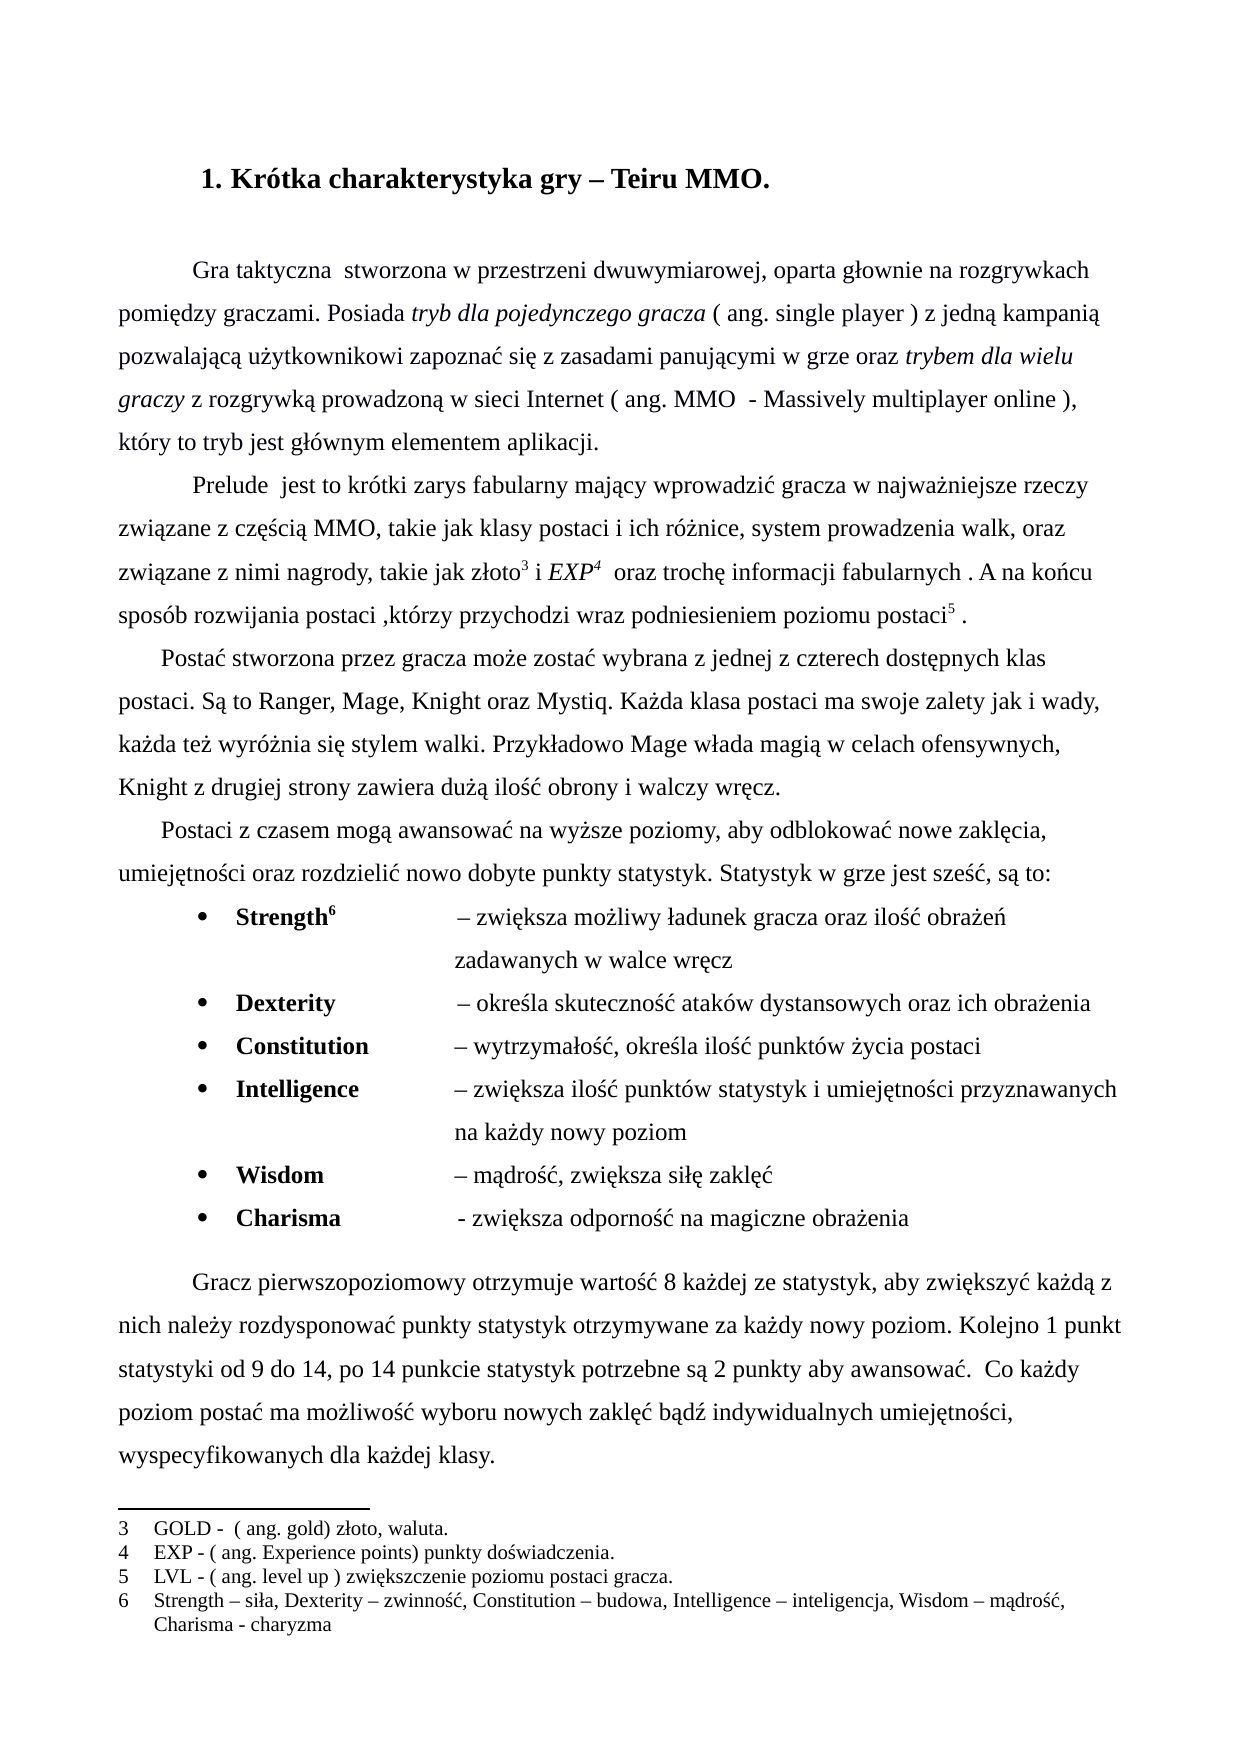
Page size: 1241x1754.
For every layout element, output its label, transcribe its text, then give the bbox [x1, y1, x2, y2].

text Gracz pierwszopoziomowy otrzymuje wartość 8 każdej ze statystyk, aby zwiększyć każdą z nich należy rozdysponować punkty statystyk otrzymywane za każdy nowy poziom. Kolejno 1 punkt statystyki od 9 do 14, po 14 punkcie statystyk potrzebne są 2 punkty aby awansować. Co każdy poziom postać ma możliwość wyboru nowych zaklęć bądź indywidualnych umiejętności, wyspecyfikowanych dla każdej klasy. [118, 1267, 1122, 1469]
list Intelligence – zwiększa ilość punktów statystyk i umiejętności przyznawanych na każdy nowy poziom [198, 1074, 1122, 1146]
list Constitution – wytrzymałość, określa ilość punktów życia postaci [198, 1031, 1122, 1060]
text Prelude jest to krótki zarys fabularny mający wprowadzić gracza w najważniejsze rzeczy związane z częścią MMO, takie jak klasy postaci i ich różnice, system prowadzenia walk, oraz związane z nimi nagrody, takie jak złoto i EXP oraz trochę informacji fabularnych . A na końcu sposób rozwijania postaci ,którzy przychodzi wraz podniesieniem poziomu postaci . [118, 470, 1122, 628]
text Postaci z czasem mogą awansować na wyższe poziomy, aby odblokować nowe zaklęcia, umiejętności oraz rozdzielić nowo dobyte punkty statystyk. Statystyk w grze jest sześć, są to: [118, 815, 1122, 887]
list Strength – zwiększa możliwy ładunek gracza oraz ilość obrażeń zadawanych w walce wręcz [198, 902, 1122, 973]
list Wisdom – mądrość, zwiększa siłę zaklęć [198, 1160, 1122, 1189]
text LVL - ( ang. level up ) zwiększczenie poziomu postaci gracza. [118, 1564, 1122, 1588]
text EXP - ( ang. Experience points) punkty doświadczenia. [118, 1539, 1122, 1564]
list Dexterity – określa skuteczność ataków dystansowych oraz ich obrażenia [198, 988, 1122, 1017]
list Krótka charakterystyka gry – Teiru MMO. [193, 161, 1122, 195]
text Postać stworzona przez gracza może zostać wybrana z jednej z czterech dostępnych klas postaci. Są to Ranger, Mage, Knight oraz Mystiq. Każda klasa postaci ma swoje zalety jak i wady, każda też wyróżnia się stylem walki. Przykładowo Mage włada magią w celach ofensywnych, Knight z drugiej strony zawiera dużą ilość obrony i walczy wręcz. [118, 643, 1122, 801]
list Strength – siła, Dexterity – zwinność, Constitution – budowa, Intelligence – inteligencja, Wisdom – mądrość, Charisma - charyzma [118, 1588, 1122, 1636]
text Gra taktyczna stworzona w przestrzeni dwuwymiarowej, oparta głownie na rozgrywkach pomiędzy graczami. Posiada tryb dla pojedynczego gracza ( ang. single player ) z jedną kampanią pozwalającą użytkownikowi zapoznać się z zasadami panującymi w grze oraz trybem dla wielu graczy z rozgrywką prowadzoną w sieci Internet ( ang. MMO - Massively multiplayer online ), który to tryb jest głównym elementem aplikacji. [118, 255, 1122, 456]
text GOLD - ( ang. gold) złoto, waluta. [118, 1516, 1122, 1539]
list Charisma - zwiększa odporność na magiczne obrażenia [198, 1203, 1122, 1232]
